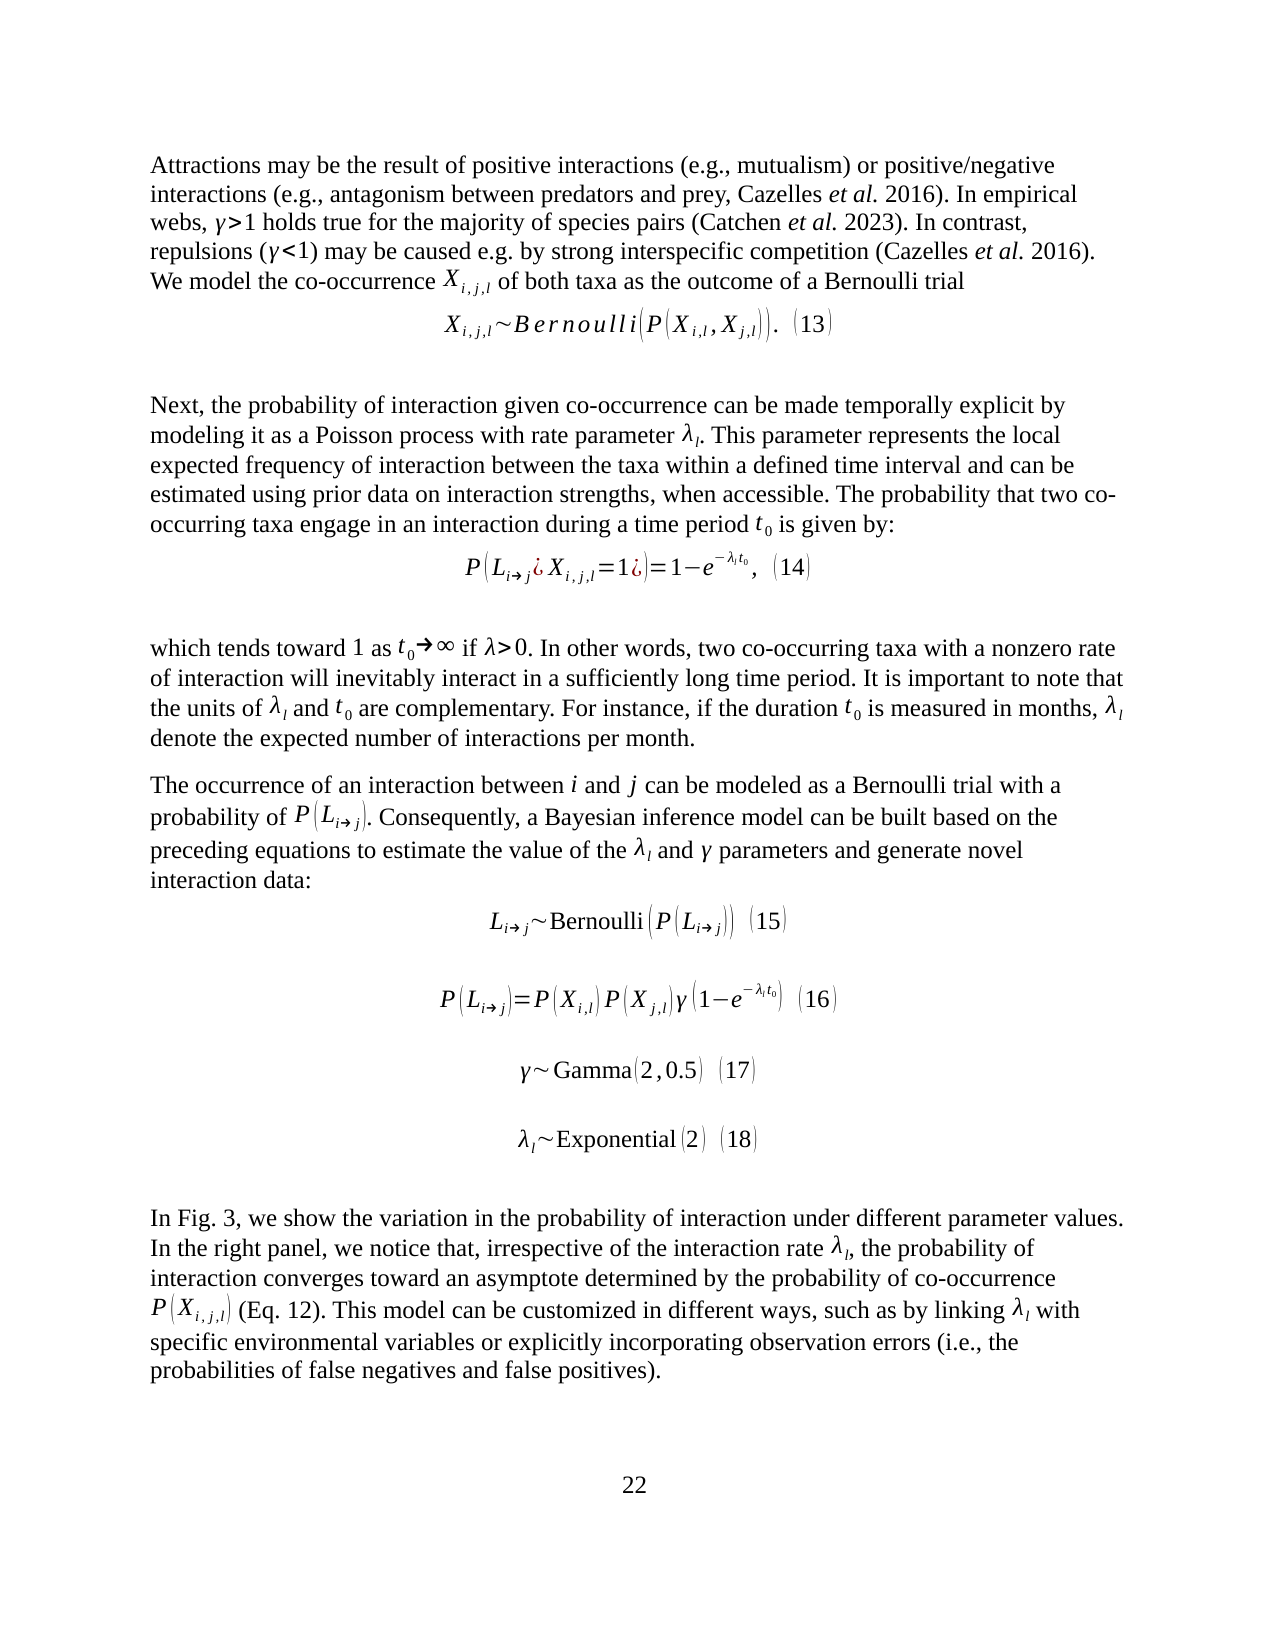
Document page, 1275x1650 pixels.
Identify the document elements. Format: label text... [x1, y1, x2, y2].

text The occurrence of an interaction between and can be modeled as a Bernoulli trial with a probability of . Consequently, a Bayesian inference model can be built based on the preceding equations to estimate the value of the and parameters and generate novel interaction data: [150, 770, 1125, 894]
text Next, the probability of interaction given co-occurrence can be made temporally explicit by modeling it as a Poisson process with rate parameter . This parameter represents the local expected frequency of interaction between the taxa within a defined time interval and can be estimated using prior data on interaction strengths, when accessible. The probability that two co-occurring taxa engage in an interaction during a time period is given by: [150, 391, 1125, 539]
text In Fig. 3, we show the variation in the probability of interaction under different parameter values. In the right panel, we notice that, irrespective of the interaction rate , the probability of interaction converges toward an asymptote determined by the probability of co-occurrence (Eq. 12). This model can be customized in different ways, such as by linking with specific environmental variables or explicitly incorporating observation errors (i.e., the probabilities of false negatives and false positives). [150, 1203, 1125, 1384]
text which tends toward as if . In other words, two co-occurring taxa with a nonzero rate of interaction will inevitably interact in a sufficiently long time period. It is important to note that the units of and are complementary. For instance, if the duration is measured in months, denote the expected number of interactions per month. [150, 632, 1125, 752]
text Attractions may be the result of positive interactions (e.g., mutualism) or positive/negative interactions (e.g., antagonism between predators and prey, Cazelles et al. 2016). In empirical webs, holds true for the majority of species pairs (Catchen et al. 2023). In contrast, repulsions () may be caused e.g. by strong interspecific competition (Cazelles et al. 2016). We model the co-occurrence of both taxa as the outcome of a Bernoulli trial [150, 150, 1125, 296]
